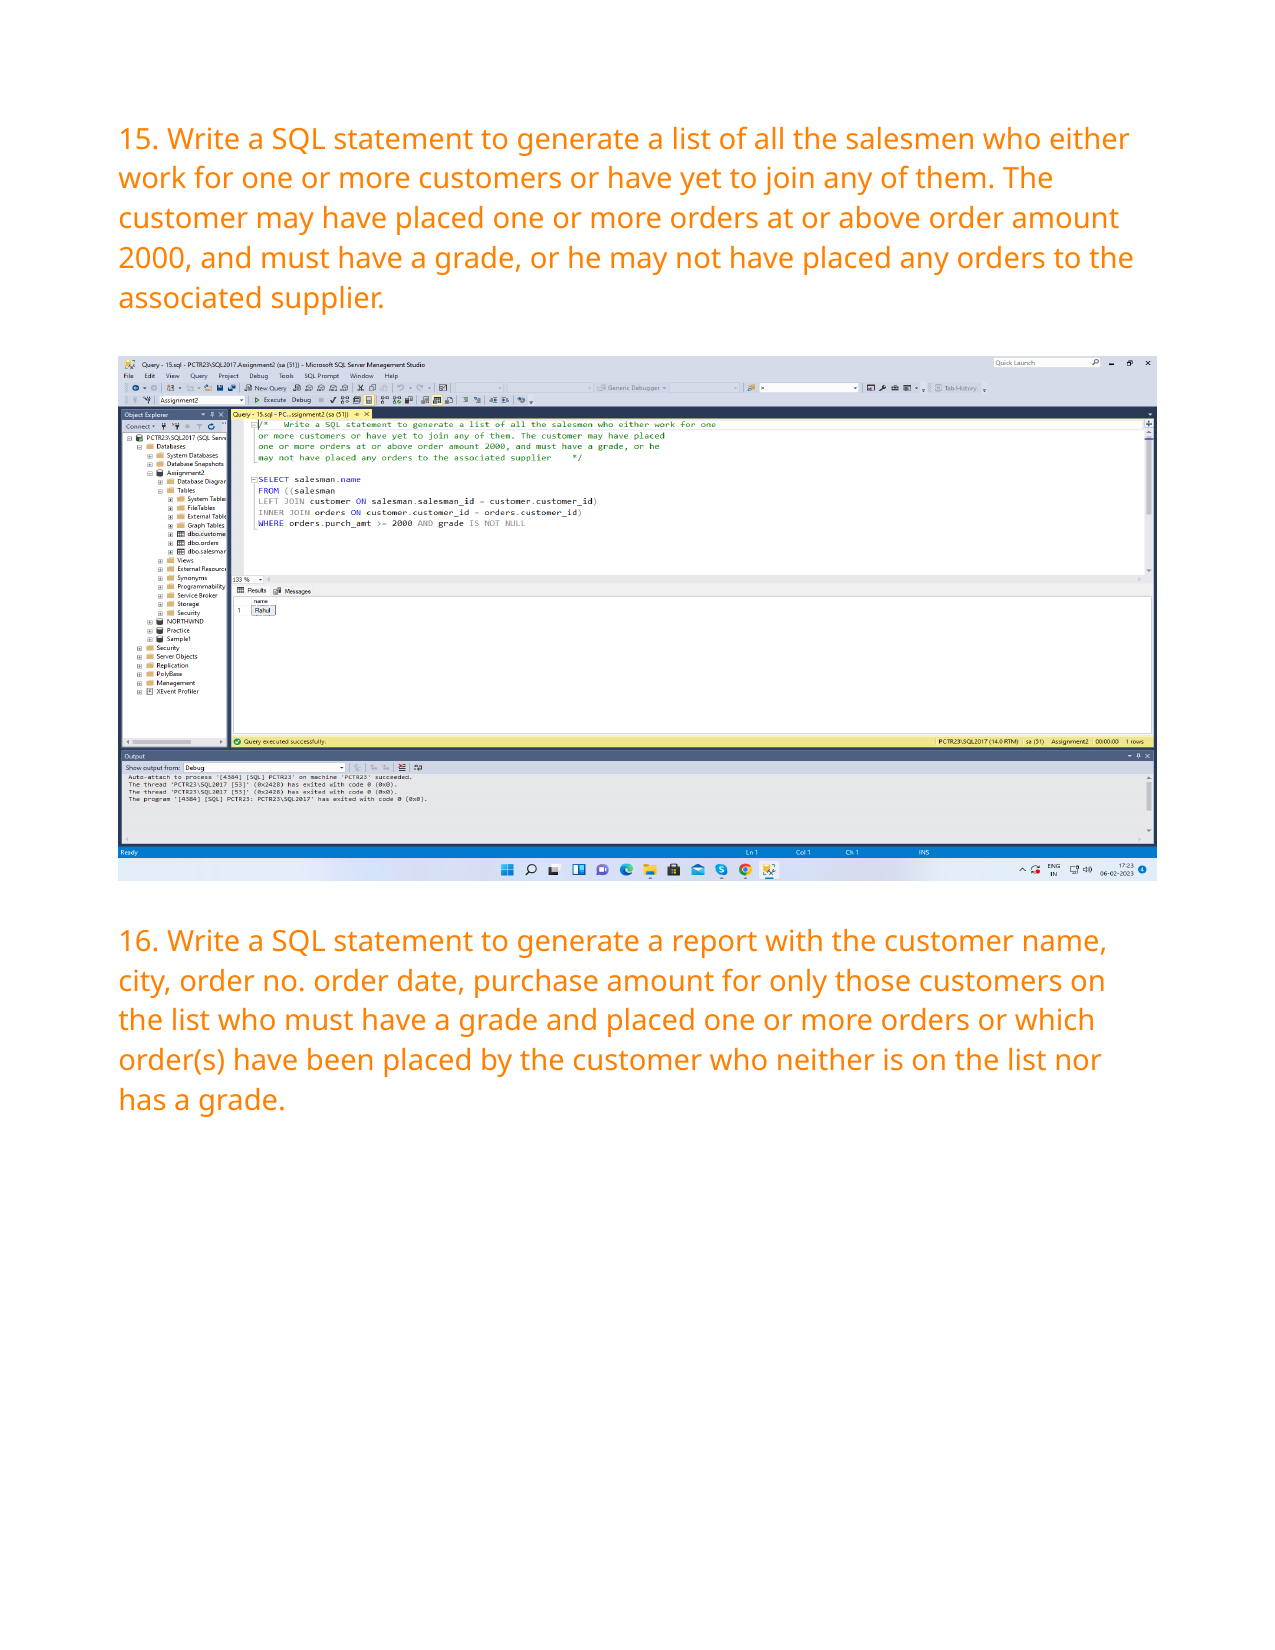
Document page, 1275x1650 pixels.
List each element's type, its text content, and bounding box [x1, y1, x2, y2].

text 16. Write a SQL statement to generate a report with the customer name, city, order no. order date, purchase amount for only those customers on the list who must have a grade and placed one or more orders or which order(s) have been placed by the customer who neither is on the list nor has a grade. [118, 920, 1157, 1118]
picture [118, 356, 1157, 881]
text 15. Write a SQL statement to generate a list of all the salesmen who either work for one or more customers or have yet to join any of them. The customer may have placed one or more orders at or above order amount 2000, and must have a grade, or he may not have placed any orders to the associated supplier. [118, 118, 1157, 317]
